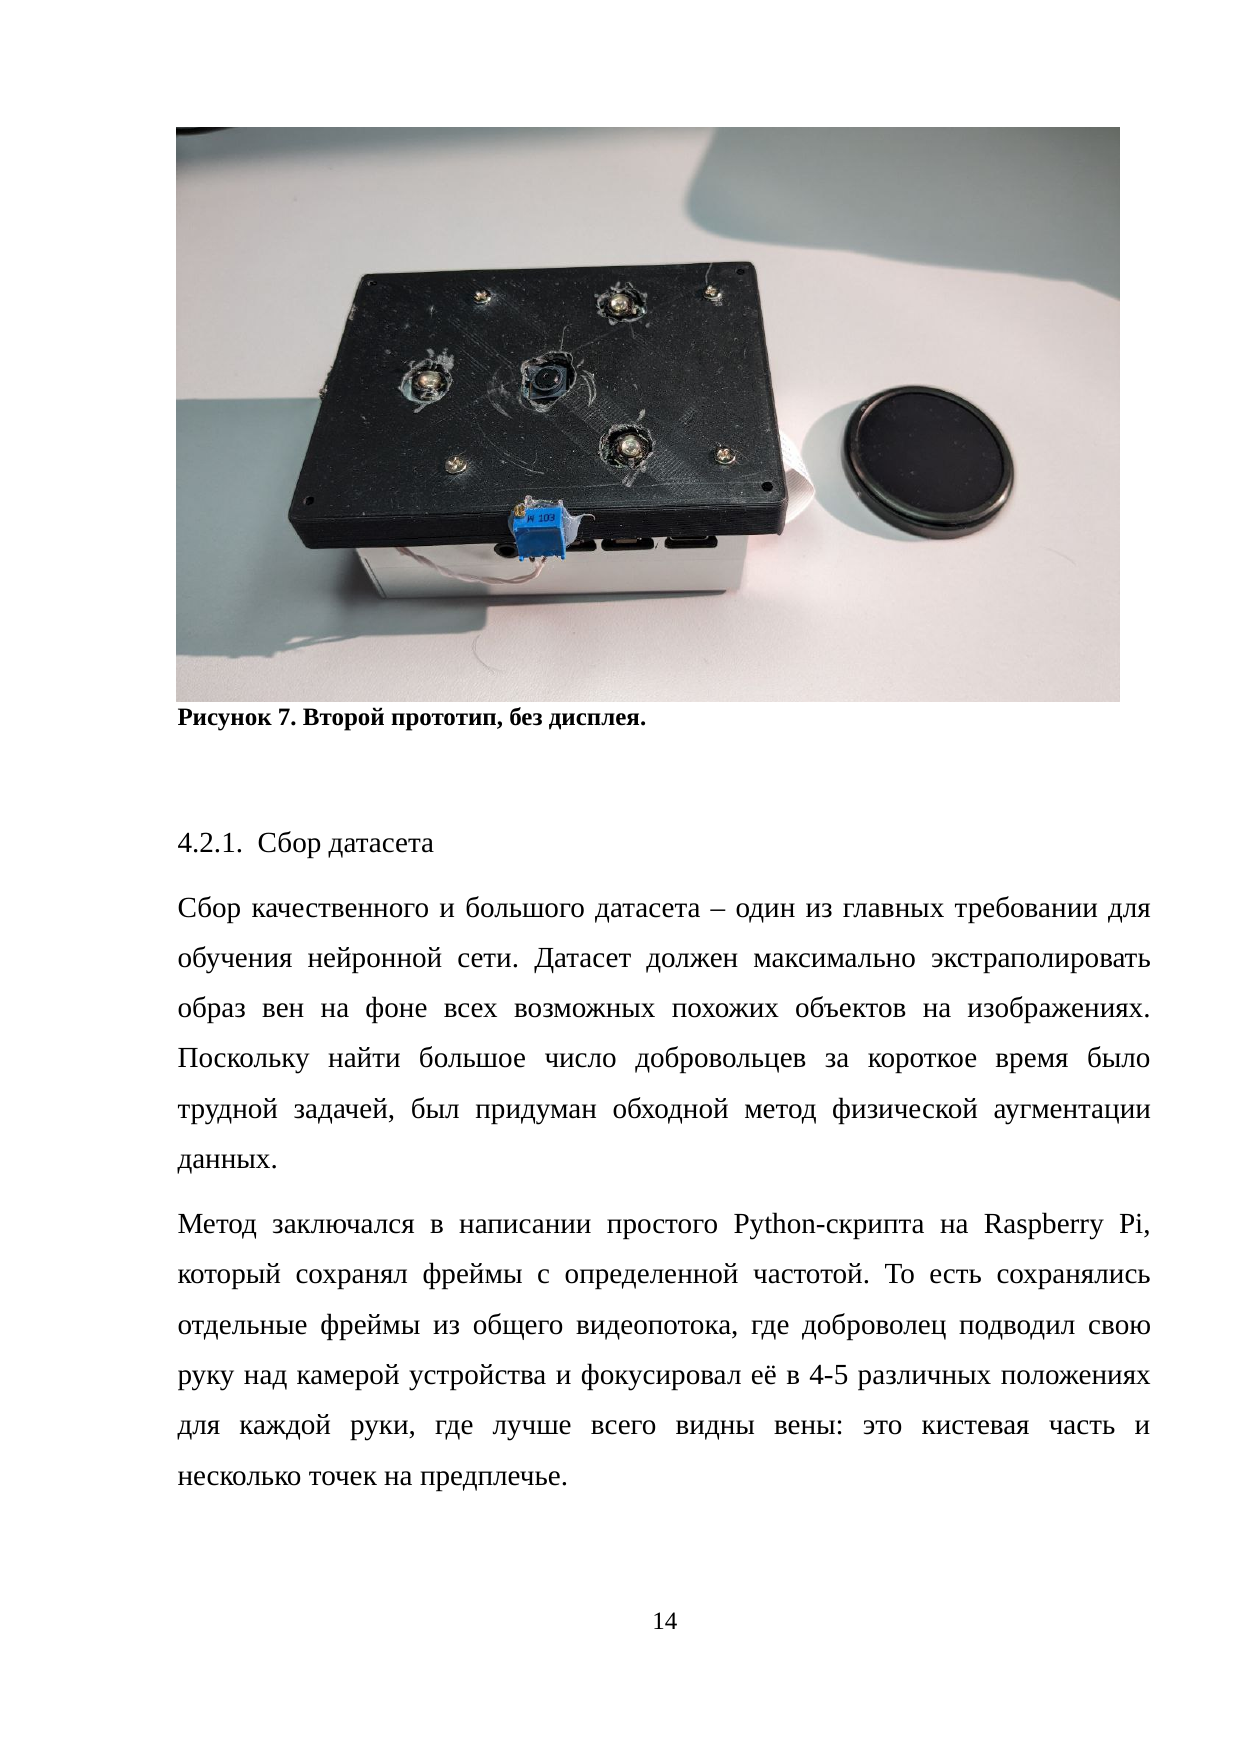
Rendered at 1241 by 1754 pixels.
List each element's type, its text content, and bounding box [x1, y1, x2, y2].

text Метод заключался в написании простого Python-скрипта на Raspberry Pi, который сохранял фреймы с определенной частотой. То есть сохранялись отдельные фреймы из общего видеопотока, где доброволец подводил свою руку над камерой устройства и фокусировал её в 4-5 различных положениях для каждой руки, где лучше всего видны вены: это кистевая часть и несколько точек на предплечье. [177, 1206, 1152, 1491]
text 4.2.1. Сбор датасета [177, 825, 1152, 858]
text Сбор качественного и большого датасета – один из главных требовании для обучения нейронной сети. Датасет должен максимально экстраполировать образ вен на фоне всех возможных похожих объектов на изображениях. Поскольку найти большое число добровольцев за короткое время было трудной задачей, был придуман обходной метод физической аугментации данных. [177, 890, 1152, 1175]
text Рисунок 7. Второй прототип, без дисплея. [177, 702, 1152, 731]
picture [176, 127, 1120, 702]
